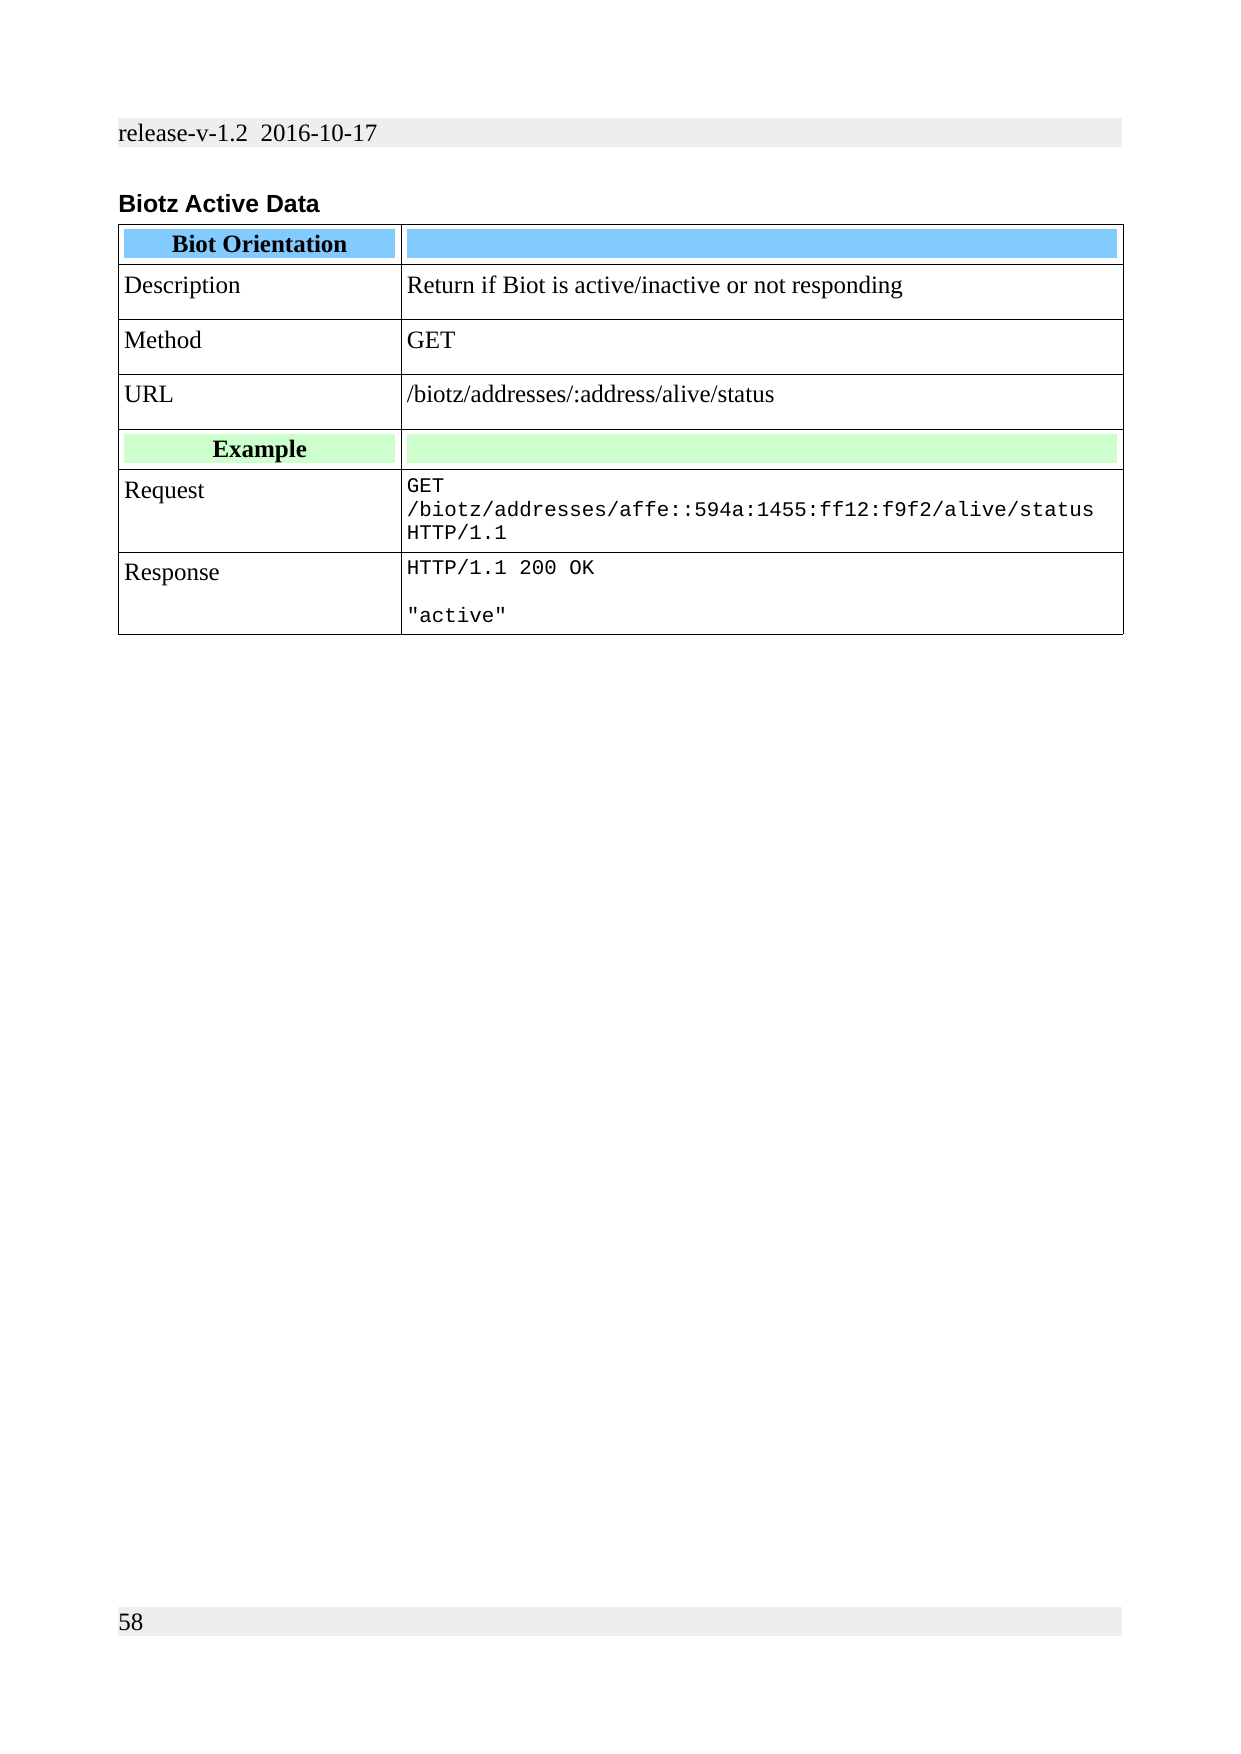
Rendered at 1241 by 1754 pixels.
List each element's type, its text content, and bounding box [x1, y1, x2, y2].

table_cell Example [119, 430, 401, 469]
table_cell [402, 430, 1123, 469]
table_cell Description [119, 265, 401, 319]
table_header GET /biotz/addresses/affe::594a:1455:ff12:f9f2/alive/status HTTP/1.1 [402, 470, 1123, 552]
table_cell Response [119, 553, 401, 634]
table_header Request [119, 470, 401, 552]
table_cell Method [119, 320, 401, 374]
table_cell HTTP/1.1 200 OK "active" [402, 553, 1123, 634]
table_cell GET [402, 320, 1123, 374]
table_cell URL [119, 375, 401, 429]
table_cell /biotz/addresses/:address/alive/status [402, 375, 1123, 429]
table_cell Return if Biot is active/inactive or not responding [402, 265, 1123, 319]
subtitle Biotz Active Data [118, 189, 1122, 217]
table_header [402, 225, 1123, 264]
table_header Biot Orientation [119, 225, 401, 264]
